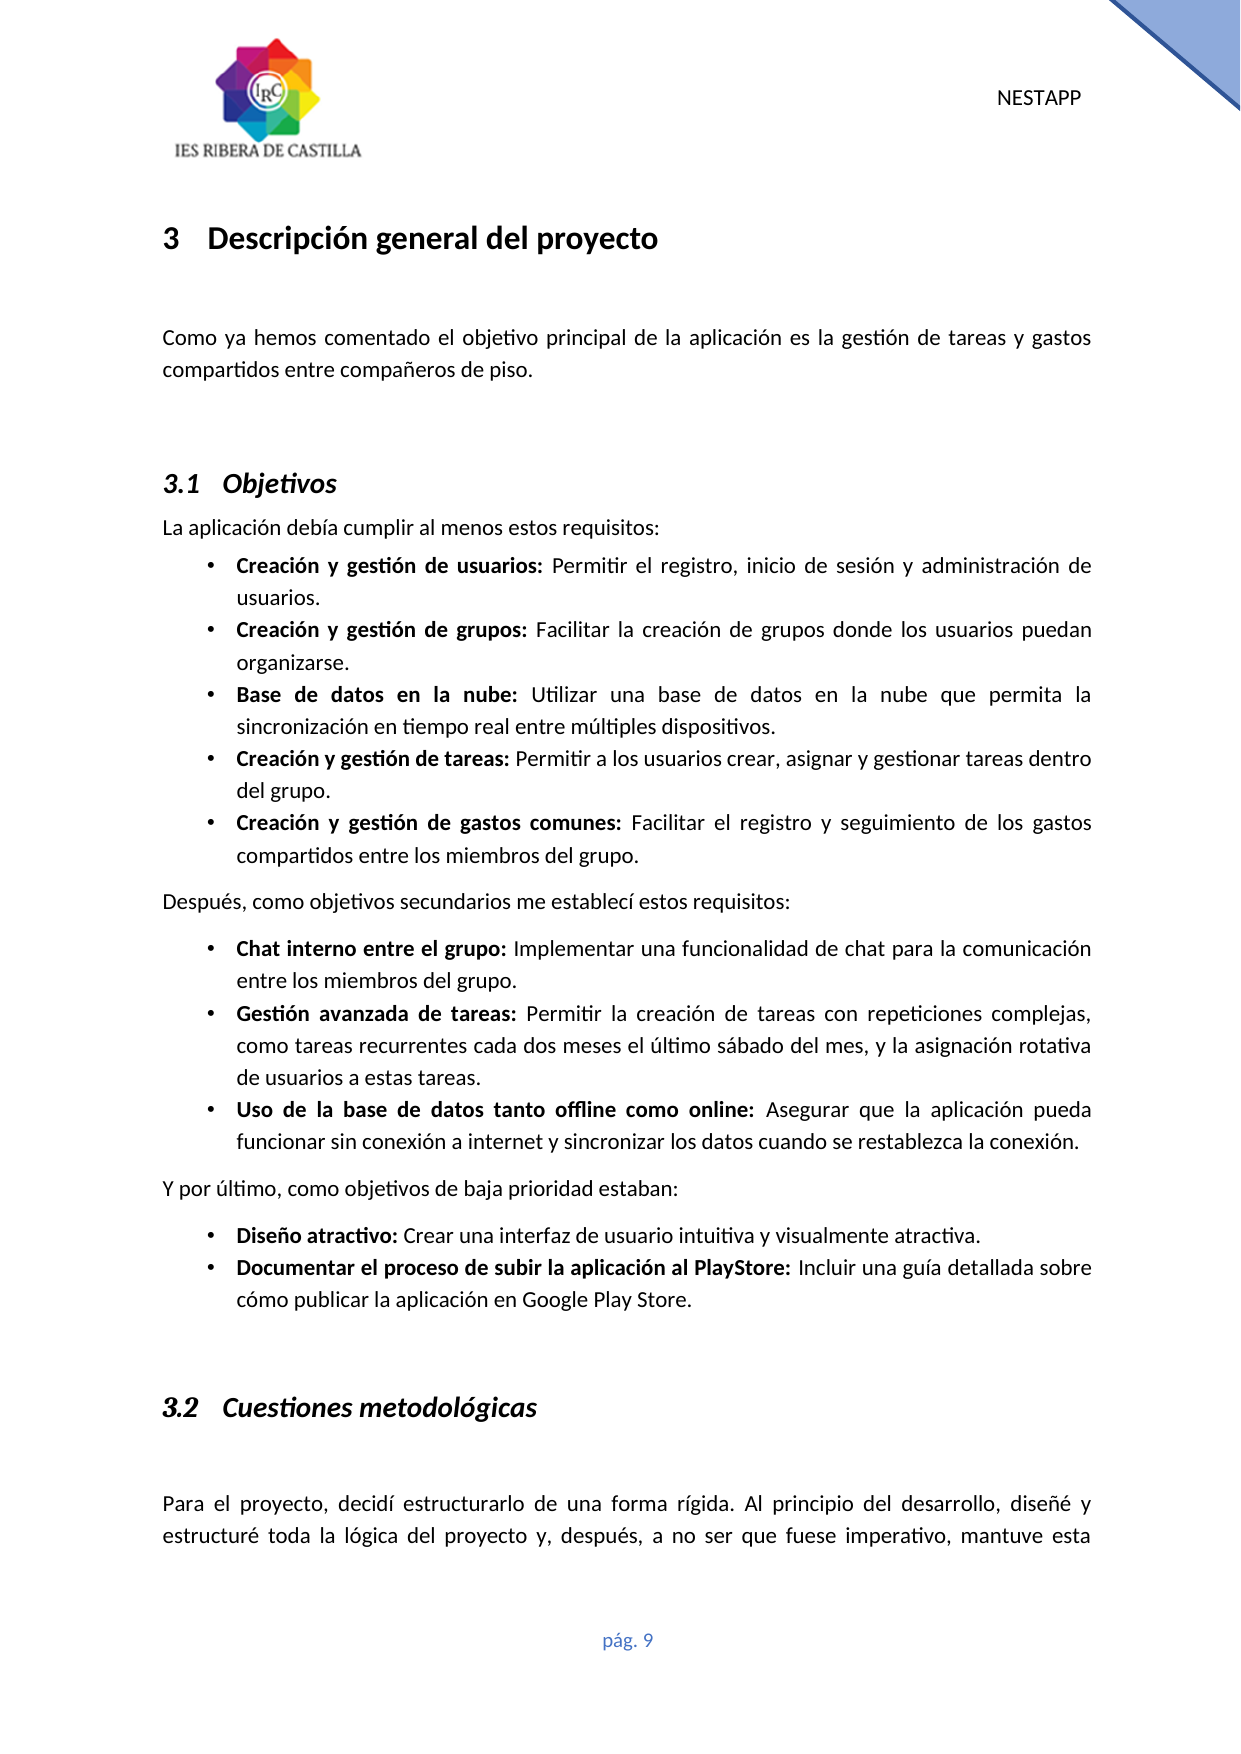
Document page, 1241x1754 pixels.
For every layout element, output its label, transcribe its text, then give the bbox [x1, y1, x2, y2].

text Para el proyecto, decidí estructurarlo de una forma rígida. Al principio del desarrollo, diseñé y estructuré toda la lógica del proyecto y, después, a no ser que fuese imperativo, mantuve esta [162, 1489, 1093, 1550]
list Documentar el proceso de subir la aplicación al PlayStore: Incluir una guía detallada sobre cómo publicar la aplicación en Google Play Store. [207, 1253, 1093, 1313]
list Gestión avanzada de tareas: Permitir la creación de tareas con repeticiones complejas, como tareas recurrentes cada dos meses el último sábado del mes, y la asignación rotativa de usuarios a estas tareas. [207, 999, 1093, 1091]
list Base de datos en la nube: Utilizar una base de datos en la nube que permita la sincronización en tiempo real entre múltiples dispositivos. [207, 680, 1093, 740]
list Creación y gestión de usuarios: Permitir el registro, inicio de sesión y administración de usuarios. [207, 551, 1093, 611]
list Chat interno entre el grupo: Implementar una funcionalidad de chat para la comunicación entre los miembros del grupo. [207, 934, 1093, 994]
list Creación y gestión de tareas: Permitir a los usuarios crear, asignar y gestionar tareas dentro del grupo. [207, 744, 1093, 804]
list Diseño atractivo: Crear una interfaz de usuario intuitiva y visualmente atractiva. [207, 1221, 1093, 1249]
subtitle Objetivos [162, 465, 1093, 501]
text La aplicación debía cumplir al menos estos requisitos: [162, 513, 1093, 541]
list Uso de la base de datos tanto offline como online: Asegurar que la aplicación pueda funcionar sin conexión a internet y sincronizar los datos cuando se restablezca la conexión. [207, 1095, 1093, 1155]
subtitle Cuestiones metodológicas [162, 1389, 1093, 1425]
list Creación y gestión de gastos comunes: Facilitar el registro y seguimiento de los gastos compartidos entre los miembros del grupo. [207, 808, 1093, 869]
list Creación y gestión de grupos: Facilitar la creación de grupos donde los usuarios puedan organizarse. [207, 615, 1093, 676]
text Y por último, como objetivos de baja prioridad estaban: [162, 1174, 1093, 1202]
subtitle Descripción general del proyecto [162, 217, 1093, 258]
picture [173, 29, 366, 164]
text Después, como objetivos secundarios me establecí estos requisitos: [162, 887, 1093, 916]
text Como ya hemos comentado el objetivo principal de la aplicación es la gestión de tareas y gastos compartidos entre compañeros de piso. [162, 323, 1093, 383]
